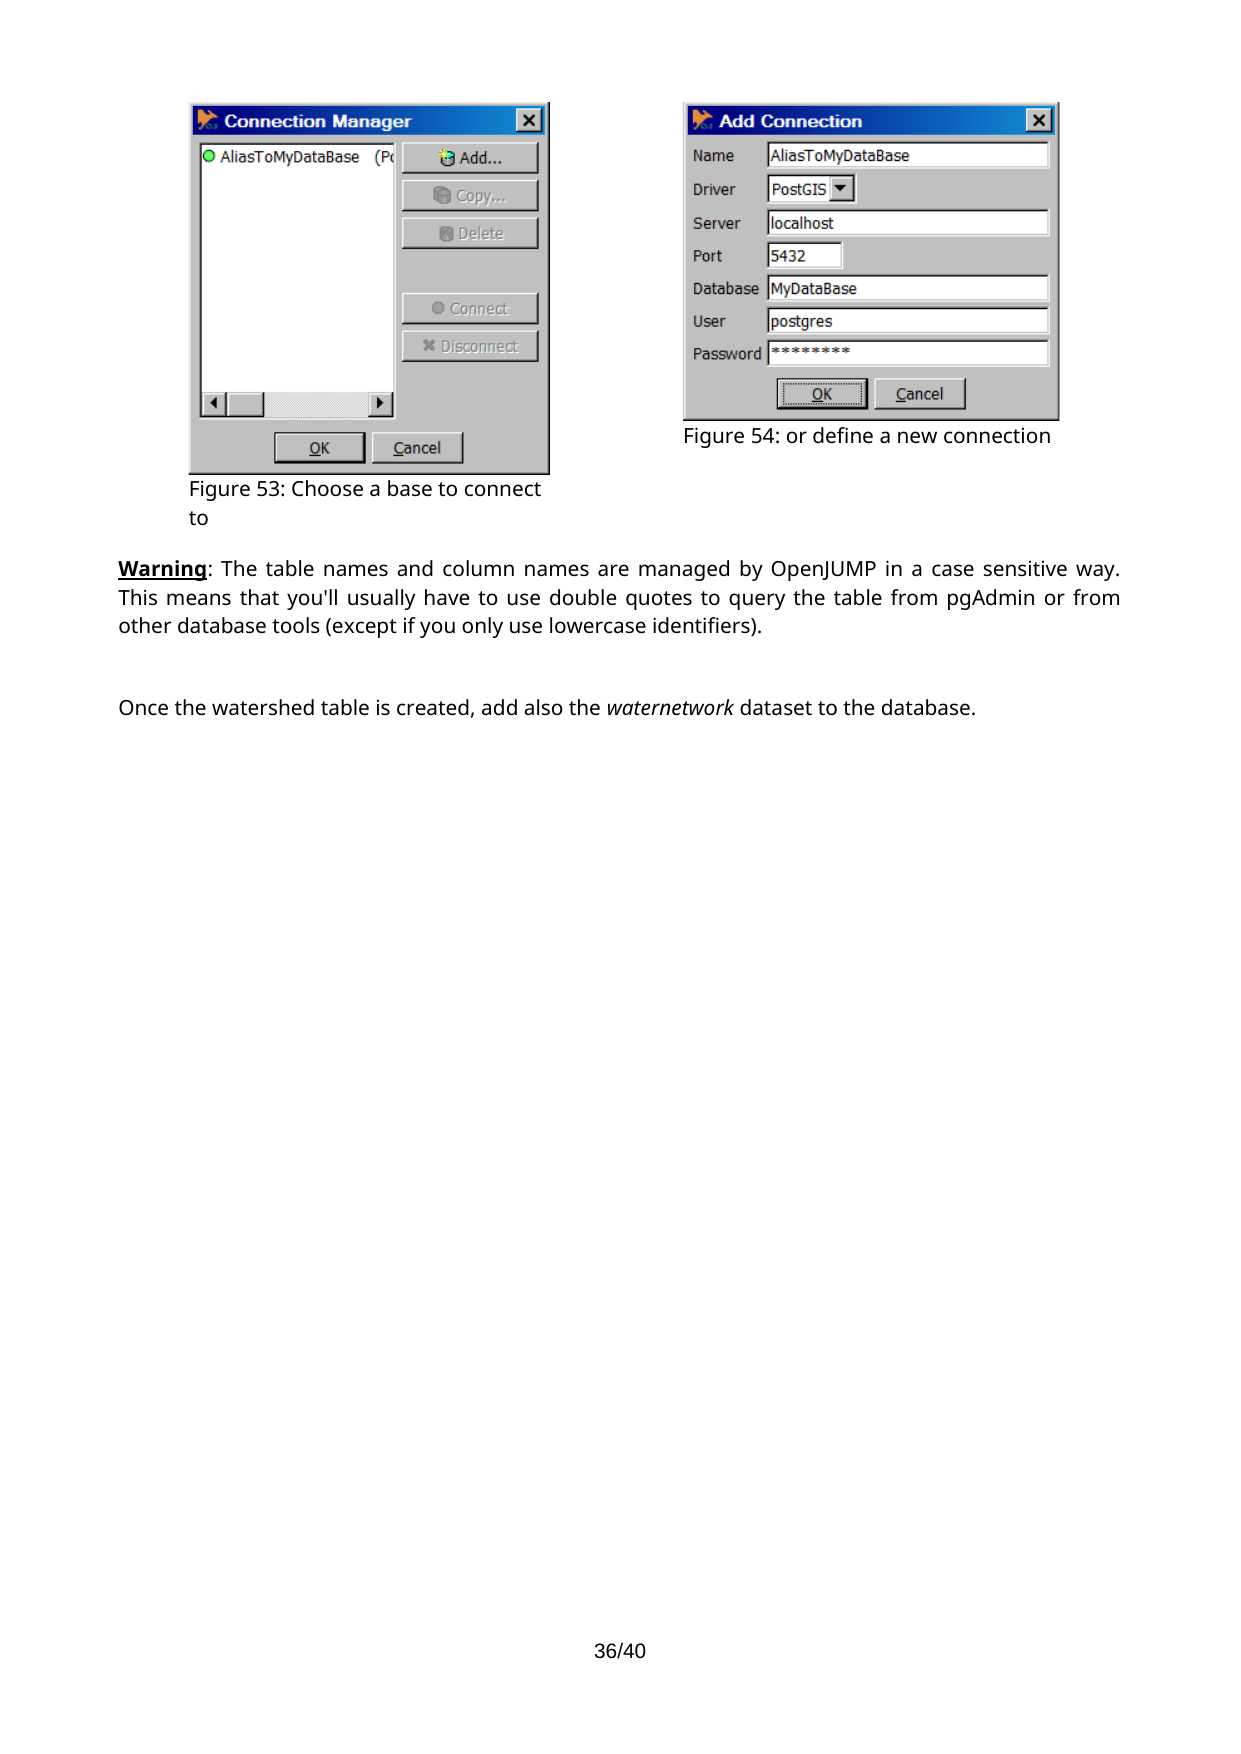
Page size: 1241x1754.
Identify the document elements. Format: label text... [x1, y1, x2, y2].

text Once the watershed table is created, add also the waternetwork dataset to the database. [118, 693, 1122, 721]
table_header [118, 89, 620, 474]
table_header [118, 475, 620, 554]
table_header [620, 89, 1122, 554]
picture [188, 102, 550, 475]
text Warning: The table names and column names are managed by OpenJUMP in a case sensitive way. This means that you'll usually have to use double quotes to query the table from pgAdmin or from other database tools (except if you only use lowercase identifiers). [118, 554, 1122, 639]
picture [683, 102, 1060, 421]
